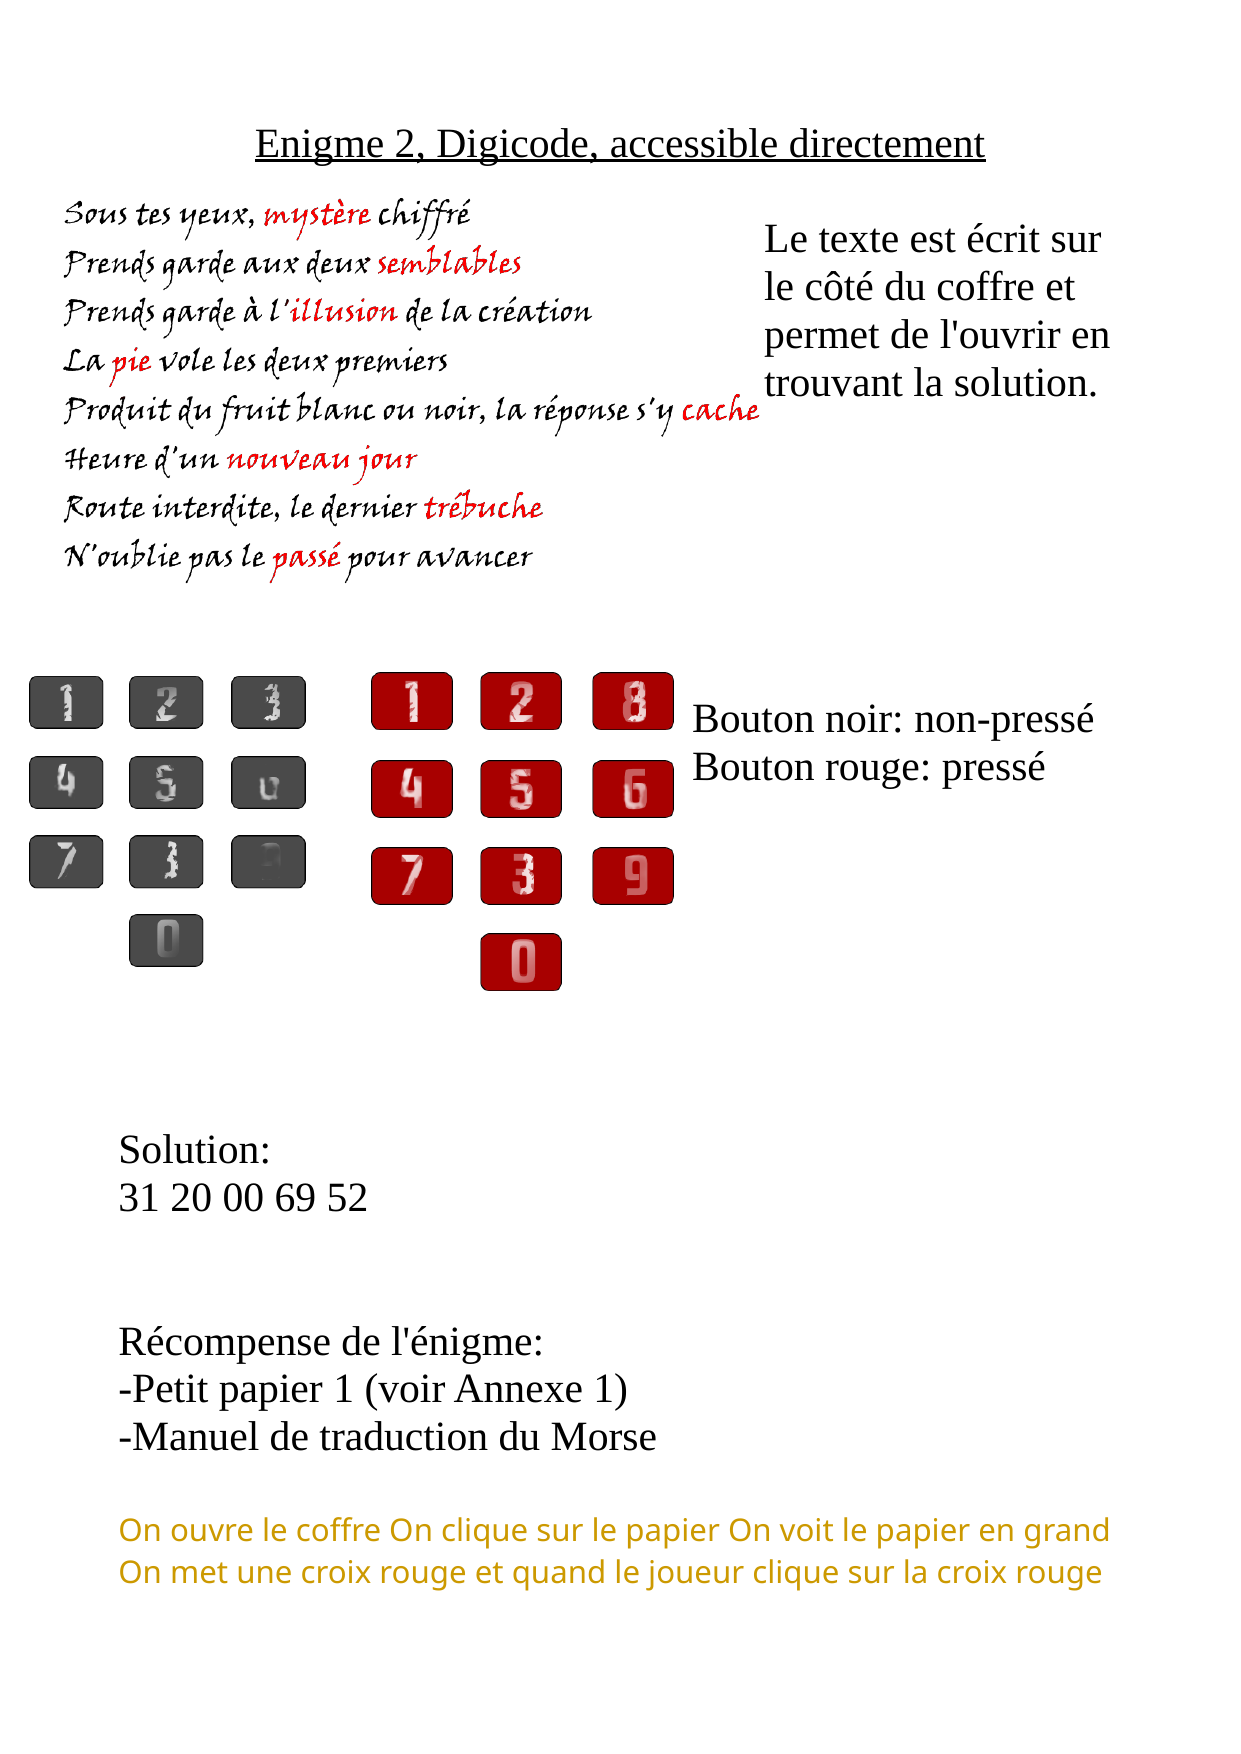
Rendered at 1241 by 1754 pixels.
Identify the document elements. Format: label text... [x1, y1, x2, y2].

text Bouton noir: non-pressé [692, 693, 1122, 741]
text -Petit papier 1 (voir Annexe 1) [118, 1364, 1122, 1412]
picture [58, 196, 764, 589]
text -Manuel de traduction du Morse [118, 1412, 1122, 1460]
text Bouton rouge: pressé [692, 741, 1122, 789]
picture [15, 665, 326, 977]
text [326, 741, 362, 789]
text Solution: [118, 1124, 1122, 1172]
text Enigme 2, Digicode, accessible directement [118, 118, 1122, 166]
picture [362, 662, 692, 1011]
text Le texte est écrit sur le côté du coffre et permet de l'ouvrir en trouvant la solution. [764, 214, 1122, 406]
text [326, 693, 362, 741]
text 31 20 00 69 52 [118, 1172, 1122, 1220]
text On ouvre le coffre On clique sur le papier On voit le papier en grand On met une croix rouge et quand le joueur clique sur la croix rouge [118, 1508, 1122, 1593]
text Récompense de l'énigme: [118, 1316, 1122, 1364]
